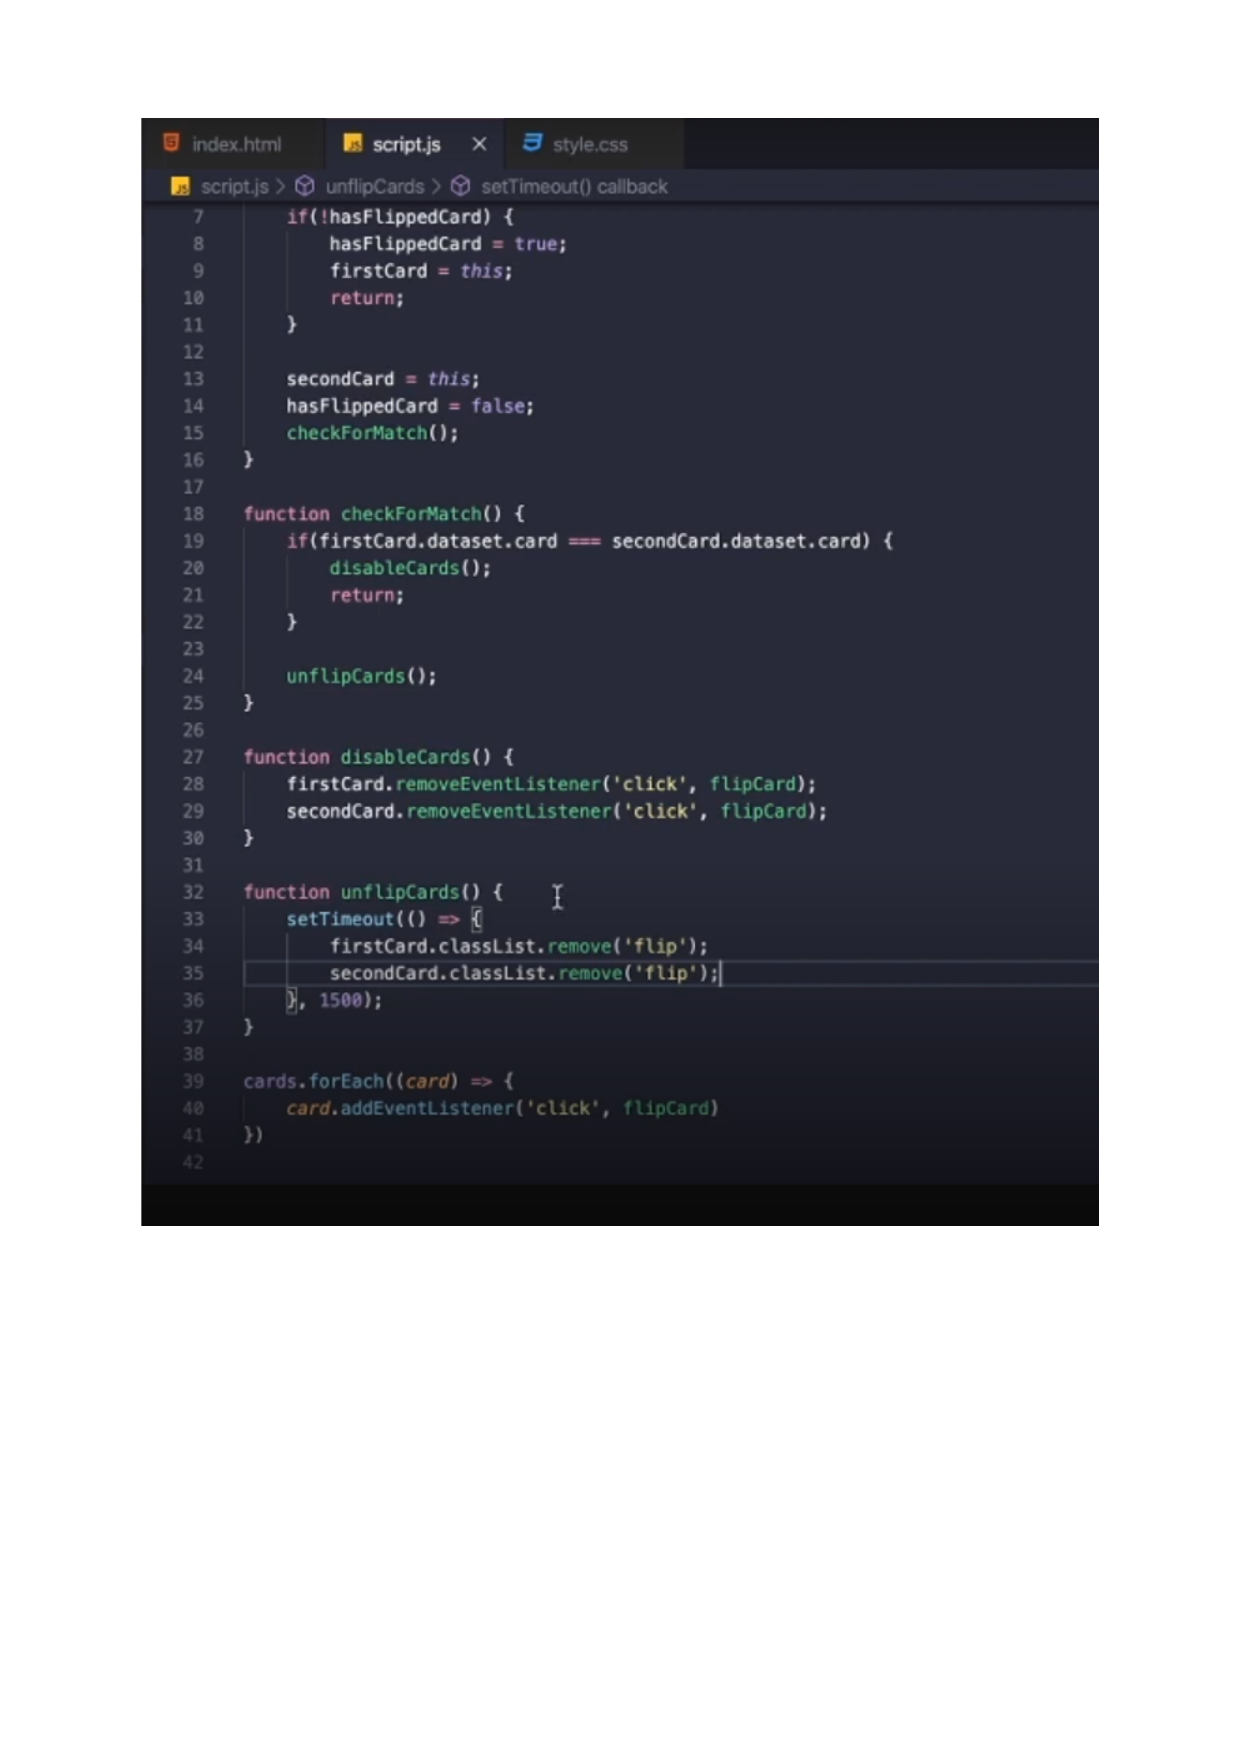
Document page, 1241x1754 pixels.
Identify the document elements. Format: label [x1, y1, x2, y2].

picture [141, 118, 1099, 1226]
